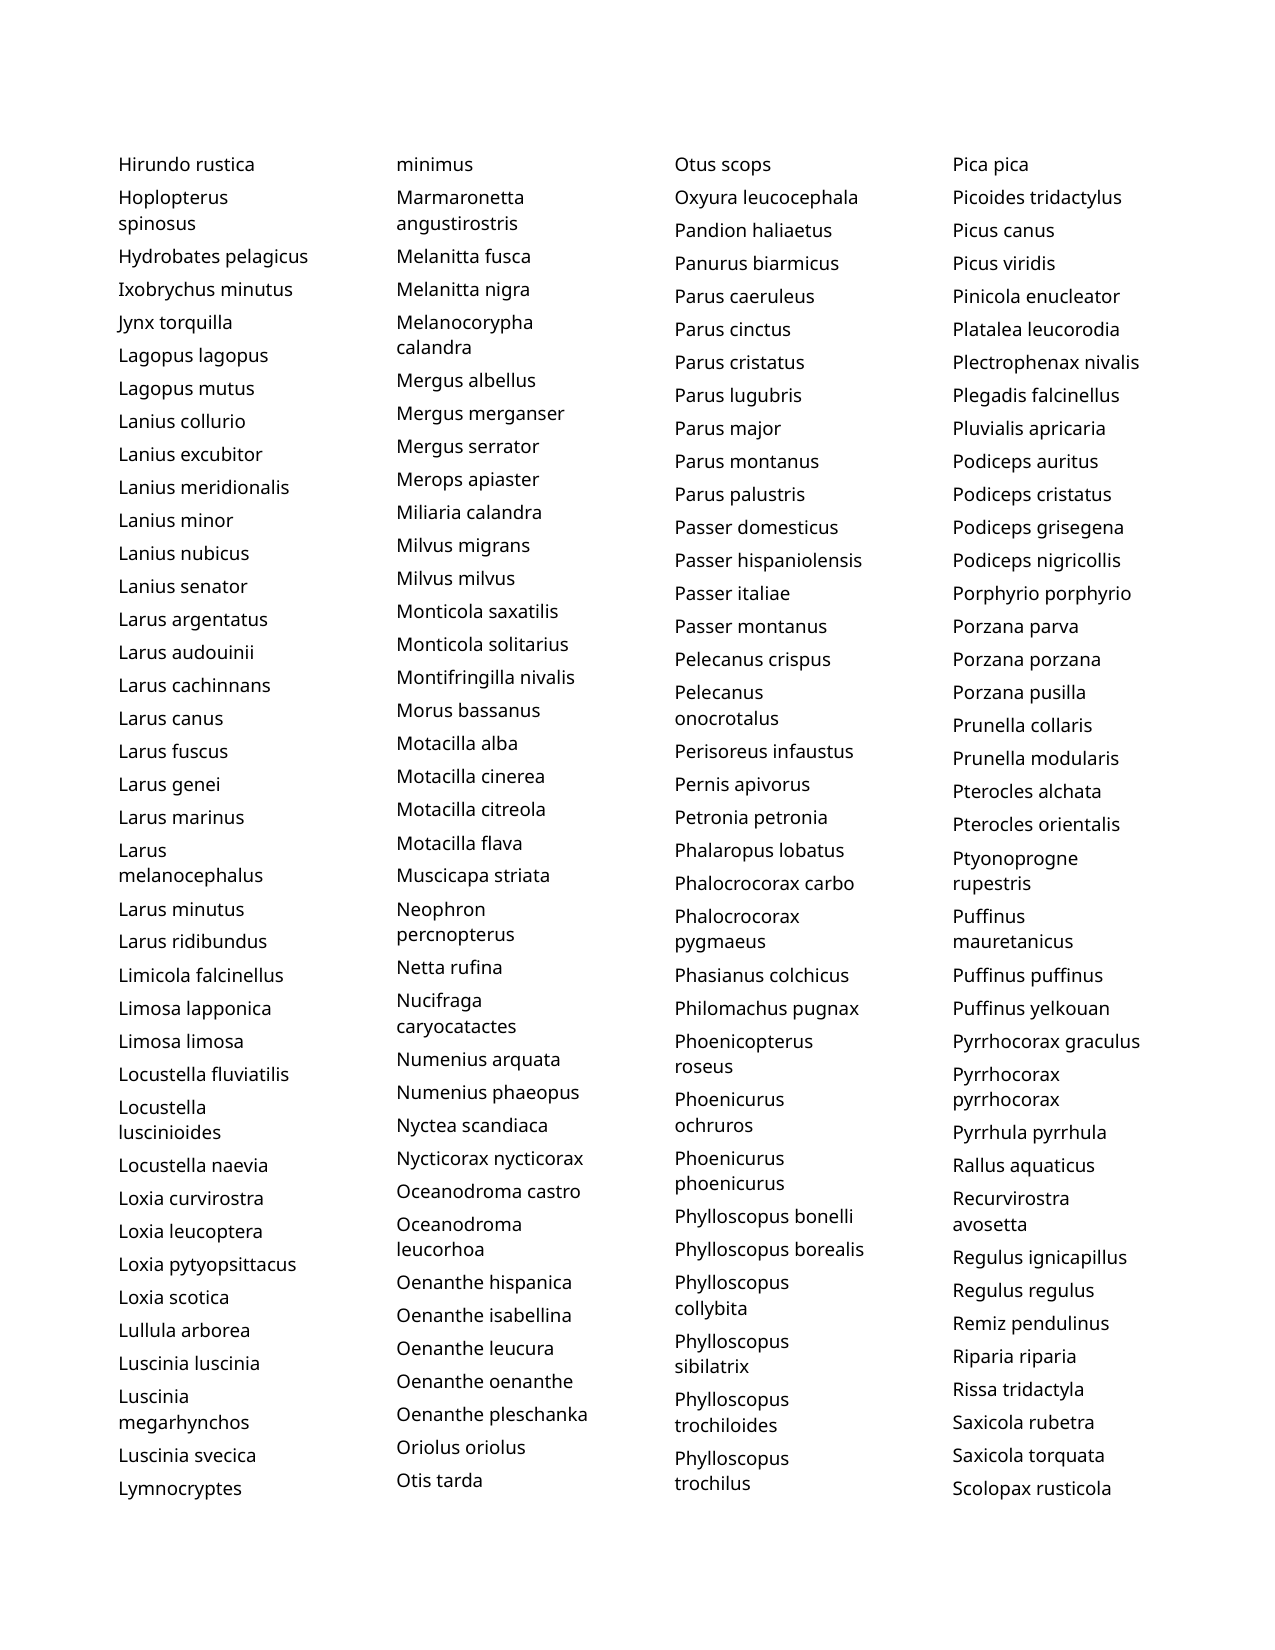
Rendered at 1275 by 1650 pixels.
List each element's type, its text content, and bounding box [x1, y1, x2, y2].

table_cell Parus caeruleus [669, 280, 873, 313]
table_cell Pernis apivorus [669, 768, 873, 801]
table_cell Lanius senator [112, 569, 317, 602]
table_cell Nycticorax nycticorax [390, 1141, 595, 1174]
table_cell Limicola falcinellus [112, 958, 317, 991]
table_cell Phylloscopus collybita [669, 1266, 873, 1324]
table_cell Podiceps auritus [947, 445, 1151, 478]
table_cell Phylloscopus trochiloides [669, 1383, 873, 1441]
table_cell Pterocles orientalis [947, 808, 1151, 841]
table_cell Loxia leucoptera [112, 1215, 317, 1248]
table_cell Miliaria calandra [390, 496, 595, 529]
table_cell Oenanthe oenanthe [390, 1365, 595, 1398]
table_cell Loxia pytyopsittacus [112, 1248, 317, 1281]
table_cell Prunella modularis [947, 742, 1151, 775]
table_cell Lanius minor [112, 503, 317, 536]
table_cell Monticola saxatilis [390, 595, 595, 628]
table_cell Phylloscopus borealis [669, 1233, 873, 1266]
table_cell Mergus albellus [390, 364, 595, 397]
table_cell Monticola solitarius [390, 628, 595, 661]
table_cell Pyrrhula pyrrhula [947, 1116, 1151, 1149]
table_cell Parus major [669, 412, 873, 445]
table_cell Passer montanus [669, 610, 873, 643]
table_cell Saxicola torquata [947, 1439, 1151, 1471]
table_cell Motacilla flava [390, 826, 595, 859]
table_cell Oenanthe hispanica [390, 1266, 595, 1299]
table_cell Merops apiaster [390, 463, 595, 496]
table_cell Nucifraga caryocatactes [390, 984, 595, 1042]
table_cell Larus audouinii [112, 635, 317, 668]
table_cell Phoenicopterus roseus [669, 1024, 873, 1083]
table_cell Regulus regulus [947, 1273, 1151, 1306]
table_cell Larus argentatus [112, 603, 317, 635]
table_cell Muscicapa striata [390, 859, 595, 892]
table_cell Otus scops [669, 148, 873, 181]
table_cell Luscinia megarhynchos [112, 1380, 317, 1438]
table_cell Pluvialis apricaria [947, 412, 1151, 445]
table_cell Lullula arborea [112, 1314, 317, 1347]
table_cell Pyrrhocorax pyrrhocorax [947, 1057, 1151, 1116]
table_cell Larus genei [112, 768, 317, 801]
table_cell Lanius meridionalis [112, 470, 317, 503]
table_cell Mergus serrator [390, 430, 595, 463]
table_cell Rallus aquaticus [947, 1149, 1151, 1182]
table_cell Phalaropus lobatus [669, 834, 873, 867]
table_cell Netta rufina [390, 951, 595, 984]
table_cell Melanitta fusca [390, 239, 595, 272]
table_cell Phylloscopus bonelli [669, 1200, 873, 1233]
table_cell Montifringilla nivalis [390, 661, 595, 694]
table_cell Passer hispaniolensis [669, 544, 873, 577]
table_cell Perisoreus infaustus [669, 735, 873, 767]
table_cell Lagopus lagopus [112, 338, 317, 371]
table_cell Larus canus [112, 701, 317, 734]
table_cell Numenius phaeopus [390, 1075, 595, 1108]
table_cell Pelecanus onocrotalus [669, 676, 873, 734]
table_cell Picoides tridactylus [947, 181, 1151, 214]
table_cell Porphyrio porphyrio [947, 577, 1151, 610]
table_cell Podiceps cristatus [947, 478, 1151, 511]
table_cell Pterocles alchata [947, 775, 1151, 808]
table_cell Oceanodroma leucorhoa [390, 1207, 595, 1266]
table_cell Phasianus colchicus [669, 958, 873, 991]
table_cell Hydrobates pelagicus [112, 239, 317, 272]
table_cell Locustella luscinioides [112, 1090, 317, 1149]
table_cell Oenanthe leucura [390, 1332, 595, 1365]
table_cell Marmaronetta angustirostris [390, 181, 595, 239]
table_cell Parus cristatus [669, 346, 873, 379]
table_cell Porzana pusilla [947, 676, 1151, 709]
table_cell Pelecanus crispus [669, 643, 873, 676]
table_cell Lagopus mutus [112, 371, 317, 404]
table_cell Larus cachinnans [112, 669, 317, 701]
table_cell Pinicola enucleator [947, 280, 1151, 313]
table_cell Podiceps grisegena [947, 511, 1151, 544]
table_cell Phylloscopus trochilus [669, 1441, 873, 1500]
table_cell Locustella naevia [112, 1149, 317, 1182]
table_cell Hoplopterus spinosus [112, 181, 317, 239]
table_cell Loxia curvirostra [112, 1182, 317, 1215]
table_cell Recurvirostra avosetta [947, 1182, 1151, 1240]
table_cell Rissa tridactyla [947, 1373, 1151, 1405]
table_cell Scolopax rusticola [947, 1471, 1151, 1501]
table_cell Limosa lapponica [112, 991, 317, 1024]
table_cell Oxyura leucocephala [669, 181, 873, 214]
table_cell Jynx torquilla [112, 305, 317, 338]
table_cell Plegadis falcinellus [947, 379, 1151, 412]
table_cell Larus marinus [112, 801, 317, 833]
table_cell Melanocorypha calandra [390, 305, 595, 364]
table_cell Prunella collaris [947, 709, 1151, 742]
table_cell Platalea leucorodia [947, 313, 1151, 346]
table_cell Lymnocryptes [112, 1471, 317, 1501]
table_cell Milvus milvus [390, 562, 595, 595]
table_cell Hirundo rustica [112, 148, 317, 181]
table_cell Saxicola rubetra [947, 1405, 1151, 1438]
table_cell Luscinia luscinia [112, 1347, 317, 1380]
table_cell Phalocrocorax carbo [669, 867, 873, 899]
table_cell Puffinus yelkouan [947, 991, 1151, 1024]
table_cell Lanius excubitor [112, 437, 317, 470]
table_cell Motacilla citreola [390, 793, 595, 826]
table_cell Riparia riparia [947, 1339, 1151, 1372]
table_cell Oenanthe pleschanka [390, 1398, 595, 1431]
table_cell Ptyonoprogne rupestris [947, 841, 1151, 899]
table_cell Philomachus pugnax [669, 991, 873, 1024]
table_cell Parus montanus [669, 445, 873, 478]
table_cell Plectrophenax nivalis [947, 346, 1151, 379]
table_cell Locustella fluviatilis [112, 1057, 317, 1090]
table_cell Lanius collurio [112, 404, 317, 437]
table_cell Milvus migrans [390, 529, 595, 562]
table_cell Larus melanocephalus [112, 834, 317, 892]
table_cell Pandion haliaetus [669, 214, 873, 247]
table_cell Oriolus oriolus [390, 1431, 595, 1464]
table_cell Oenanthe isabellina [390, 1299, 595, 1332]
table_cell Phylloscopus sibilatrix [669, 1324, 873, 1383]
table_cell Larus minutus [112, 892, 317, 925]
table_cell minimus [390, 148, 595, 181]
table_cell Phoenicurus phoenicurus [669, 1141, 873, 1200]
table_cell Puffinus puffinus [947, 958, 1151, 991]
table_cell Pyrrhocorax graculus [947, 1024, 1151, 1057]
table_cell Larus fuscus [112, 735, 317, 767]
table_cell Parus cinctus [669, 313, 873, 346]
table_cell Phalocrocorax pygmaeus [669, 900, 873, 958]
table_cell Remiz pendulinus [947, 1306, 1151, 1339]
table_cell Lanius nubicus [112, 536, 317, 569]
table_cell Podiceps nigricollis [947, 544, 1151, 577]
table_cell Larus ridibundus [112, 925, 317, 958]
table_cell Puffinus mauretanicus [947, 900, 1151, 958]
table_cell Regulus ignicapillus [947, 1240, 1151, 1273]
table_cell Melanitta nigra [390, 272, 595, 305]
table_cell Parus palustris [669, 478, 873, 511]
table_cell Nyctea scandiaca [390, 1108, 595, 1141]
table_cell Morus bassanus [390, 694, 595, 727]
table_cell Motacilla cinerea [390, 760, 595, 793]
table_cell Oceanodroma castro [390, 1174, 595, 1207]
table_cell Porzana parva [947, 610, 1151, 643]
table_cell Porzana porzana [947, 643, 1151, 676]
table_cell Passer italiae [669, 577, 873, 610]
table_cell Phoenicurus ochruros [669, 1083, 873, 1141]
table_cell Mergus merganser [390, 397, 595, 430]
table_cell Panurus biarmicus [669, 247, 873, 280]
table_cell Picus viridis [947, 247, 1151, 280]
table_cell Ixobrychus minutus [112, 272, 317, 305]
table_cell Petronia petronia [669, 801, 873, 833]
table_cell Limosa limosa [112, 1024, 317, 1057]
table_cell Motacilla alba [390, 727, 595, 760]
table_cell Picus canus [947, 214, 1151, 247]
table_cell Pica pica [947, 148, 1151, 181]
table_cell Neophron percnopterus [390, 892, 595, 951]
table_cell Numenius arquata [390, 1042, 595, 1075]
table_cell Loxia scotica [112, 1281, 317, 1314]
table_cell Passer domesticus [669, 511, 873, 544]
table_cell Luscinia svecica [112, 1439, 317, 1471]
table_cell Parus lugubris [669, 379, 873, 412]
table_cell Otis tarda [390, 1464, 595, 1497]
